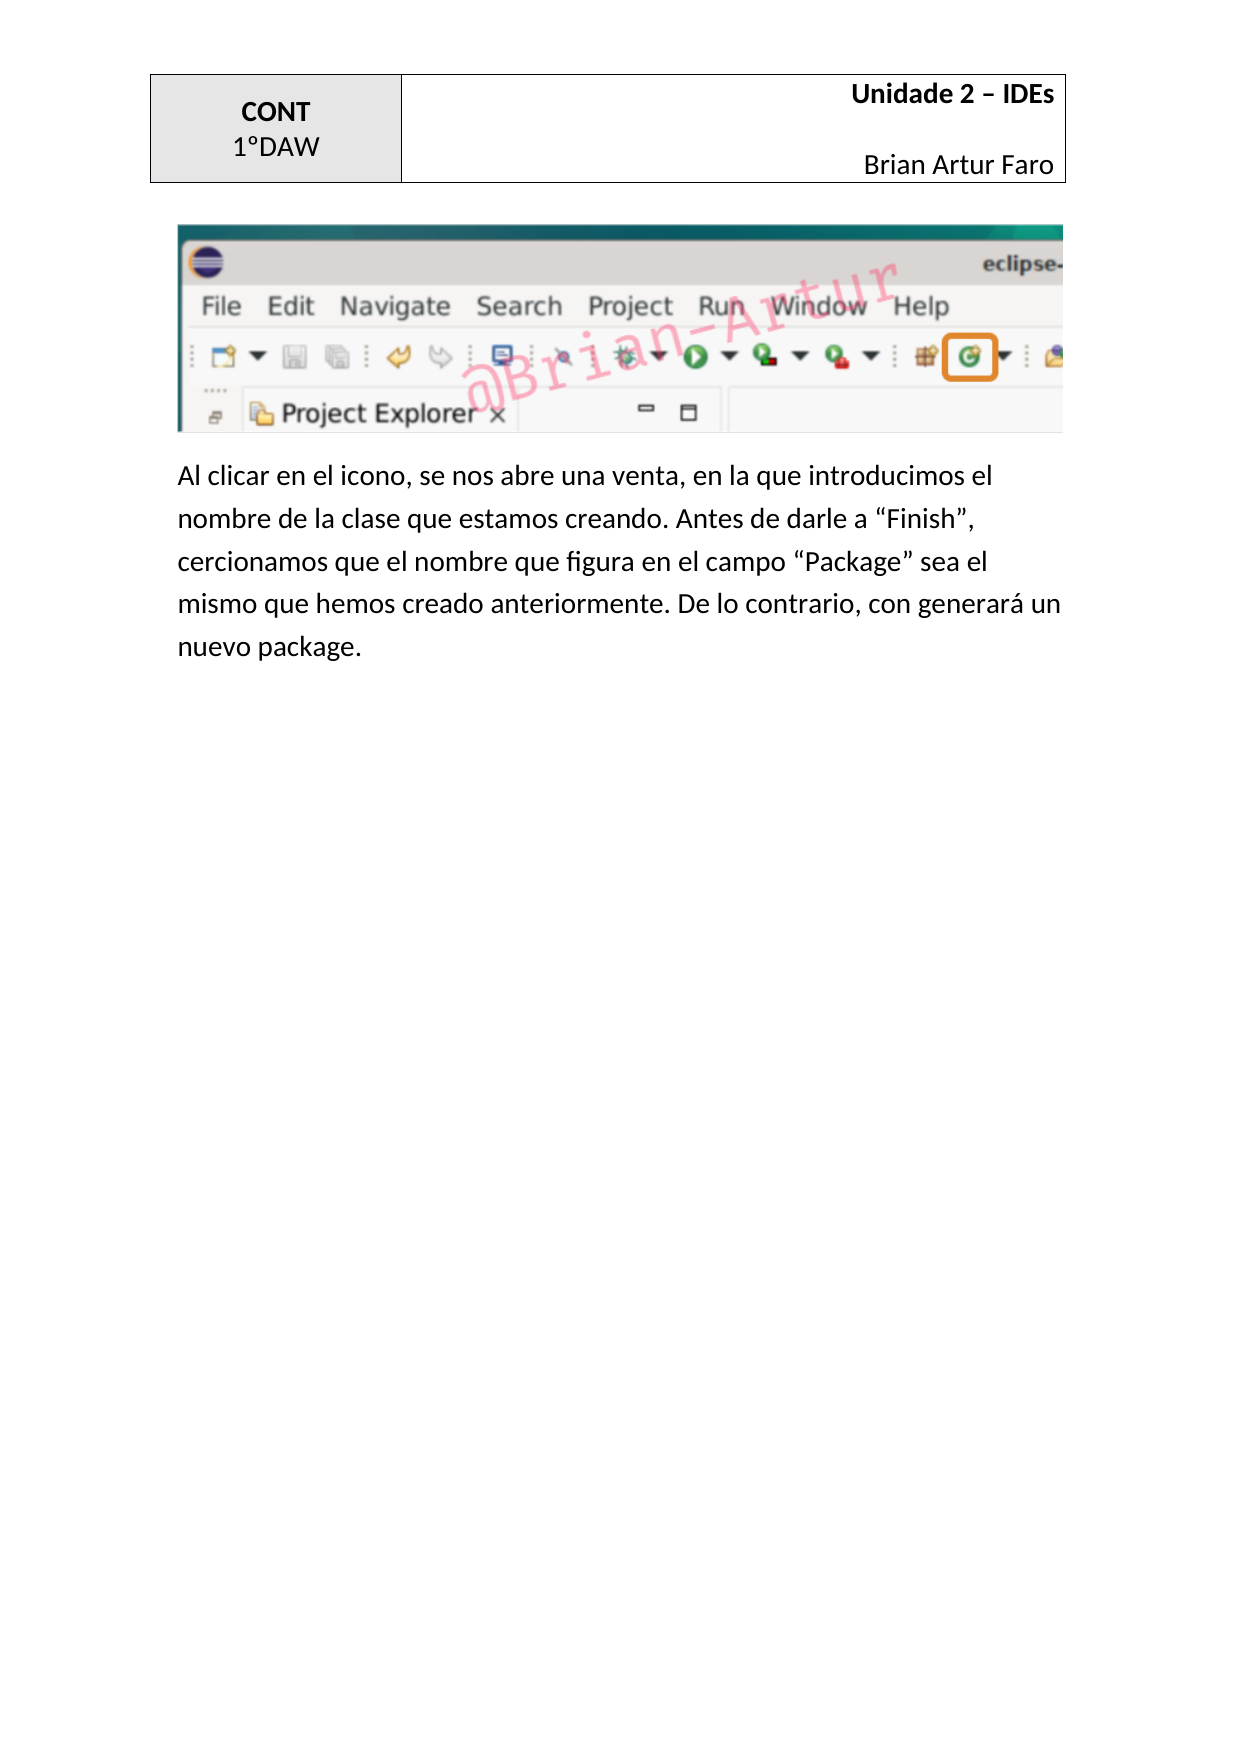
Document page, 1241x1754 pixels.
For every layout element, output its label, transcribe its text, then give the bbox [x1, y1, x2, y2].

text Al clicar en el icono, se nos abre una venta, en la que introducimos el nombre de la clase que estamos creando. Antes de darle a “Finish”, cercionamos que el nombre que figura en el campo “Package” sea el mismo que hemos creado anteriormente. De lo contrario, con generará un nuevo package. [177, 457, 1063, 664]
picture [177, 218, 1063, 440]
